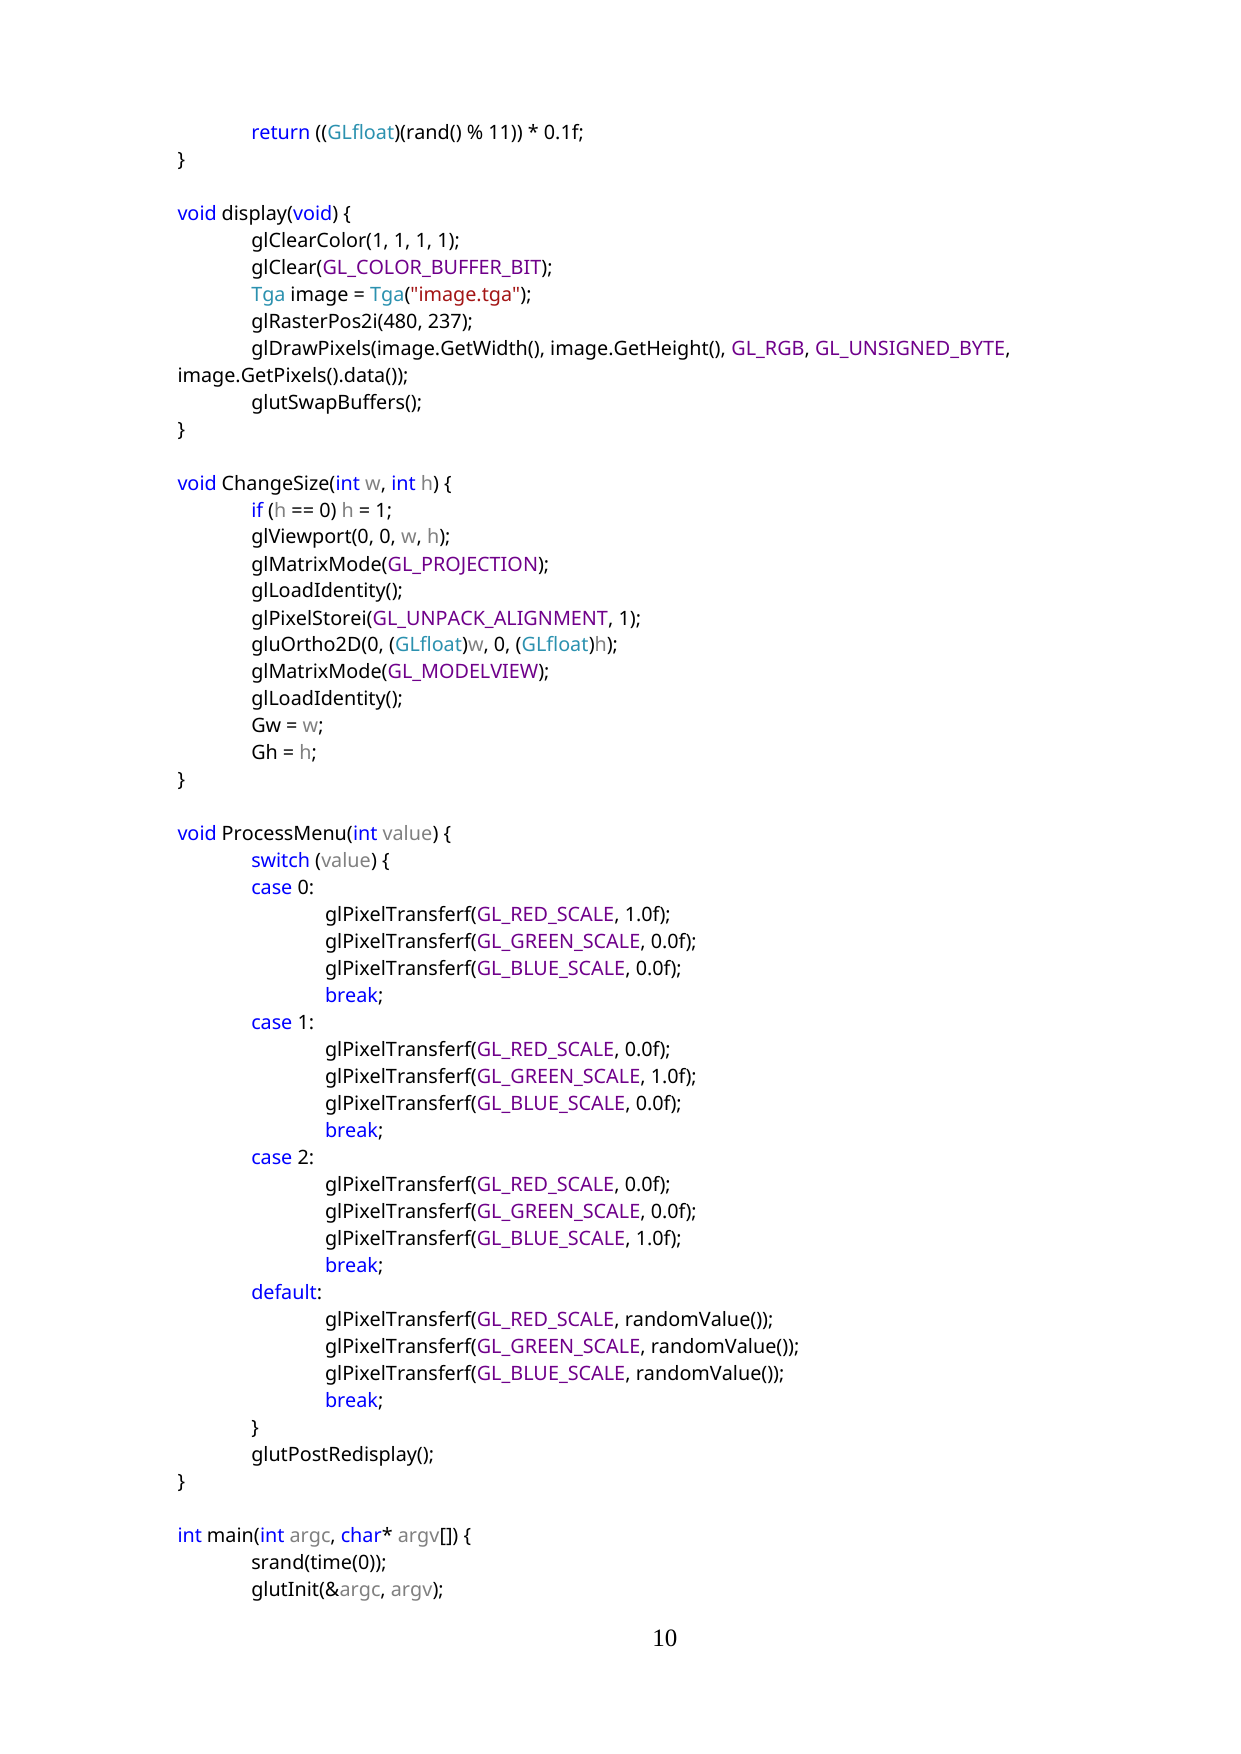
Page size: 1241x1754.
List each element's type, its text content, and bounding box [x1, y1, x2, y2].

text glPixelTransferf(GL_BLUE_SCALE, 0.0f); [177, 1089, 1152, 1116]
text } [177, 415, 1152, 442]
text default: [177, 1278, 1152, 1305]
text case 2: [177, 1143, 1152, 1170]
text glLoadIdentity(); [177, 685, 1152, 712]
text glPixelTransferf(GL_RED_SCALE, 0.0f); [177, 1170, 1152, 1197]
text case 0: [177, 873, 1152, 901]
text glutPostRedisplay(); [177, 1440, 1152, 1467]
text gluOrtho2D(0, (GLfloat)w, 0, (GLfloat)h); [177, 631, 1152, 658]
text glLoadIdentity(); [177, 577, 1152, 604]
text glPixelTransferf(GL_GREEN_SCALE, 0.0f); [177, 927, 1152, 954]
text break; [177, 1386, 1152, 1413]
text glClear(GL_COLOR_BUFFER_BIT); [177, 253, 1152, 280]
text } [177, 145, 1152, 172]
text glPixelTransferf(GL_BLUE_SCALE, randomValue()); [177, 1359, 1152, 1386]
text break; [177, 1116, 1152, 1143]
text } [177, 1467, 1152, 1494]
text case 1: [177, 1008, 1152, 1035]
text } [177, 1413, 1152, 1440]
text glPixelTransferf(GL_GREEN_SCALE, 1.0f); [177, 1062, 1152, 1089]
text Gw = w; [177, 712, 1152, 739]
text void ProcessMenu(int value) { [177, 819, 1152, 847]
text Tga image = Tga("image.tga"); [177, 280, 1152, 307]
text glDrawPixels(image.GetWidth(), image.GetHeight(), GL_RGB, GL_UNSIGNED_BYTE, image.GetPixels().data()); [177, 334, 1152, 388]
text glPixelStorei(GL_UNPACK_ALIGNMENT, 1); [177, 604, 1152, 631]
text if (h == 0) h = 1; [177, 496, 1152, 523]
text glPixelTransferf(GL_GREEN_SCALE, 0.0f); [177, 1197, 1152, 1224]
text glMatrixMode(GL_MODELVIEW); [177, 658, 1152, 685]
text glViewport(0, 0, w, h); [177, 523, 1152, 550]
text glRasterPos2i(480, 237); [177, 307, 1152, 334]
text glPixelTransferf(GL_RED_SCALE, 1.0f); [177, 901, 1152, 927]
text glutSwapBuffers(); [177, 388, 1152, 415]
text srand(time(0)); [177, 1548, 1152, 1575]
text return ((GLfloat)(rand() % 11)) * 0.1f; [177, 118, 1152, 145]
text int main(int argc, char* argv[]) { [177, 1521, 1152, 1548]
text void display(void) { [177, 199, 1152, 226]
text switch (value) { [177, 847, 1152, 873]
text glMatrixMode(GL_PROJECTION); [177, 550, 1152, 577]
text glPixelTransferf(GL_RED_SCALE, randomValue()); [177, 1305, 1152, 1332]
text } [177, 766, 1152, 793]
text glClearColor(1, 1, 1, 1); [177, 226, 1152, 253]
text glPixelTransferf(GL_GREEN_SCALE, randomValue()); [177, 1332, 1152, 1359]
text glutInit(&argc, argv); [177, 1575, 1152, 1602]
text void ChangeSize(int w, int h) { [177, 469, 1152, 496]
text break; [177, 1251, 1152, 1278]
text break; [177, 981, 1152, 1008]
text Gh = h; [177, 739, 1152, 766]
text glPixelTransferf(GL_RED_SCALE, 0.0f); [177, 1035, 1152, 1062]
text glPixelTransferf(GL_BLUE_SCALE, 1.0f); [177, 1224, 1152, 1251]
text glPixelTransferf(GL_BLUE_SCALE, 0.0f); [177, 954, 1152, 981]
